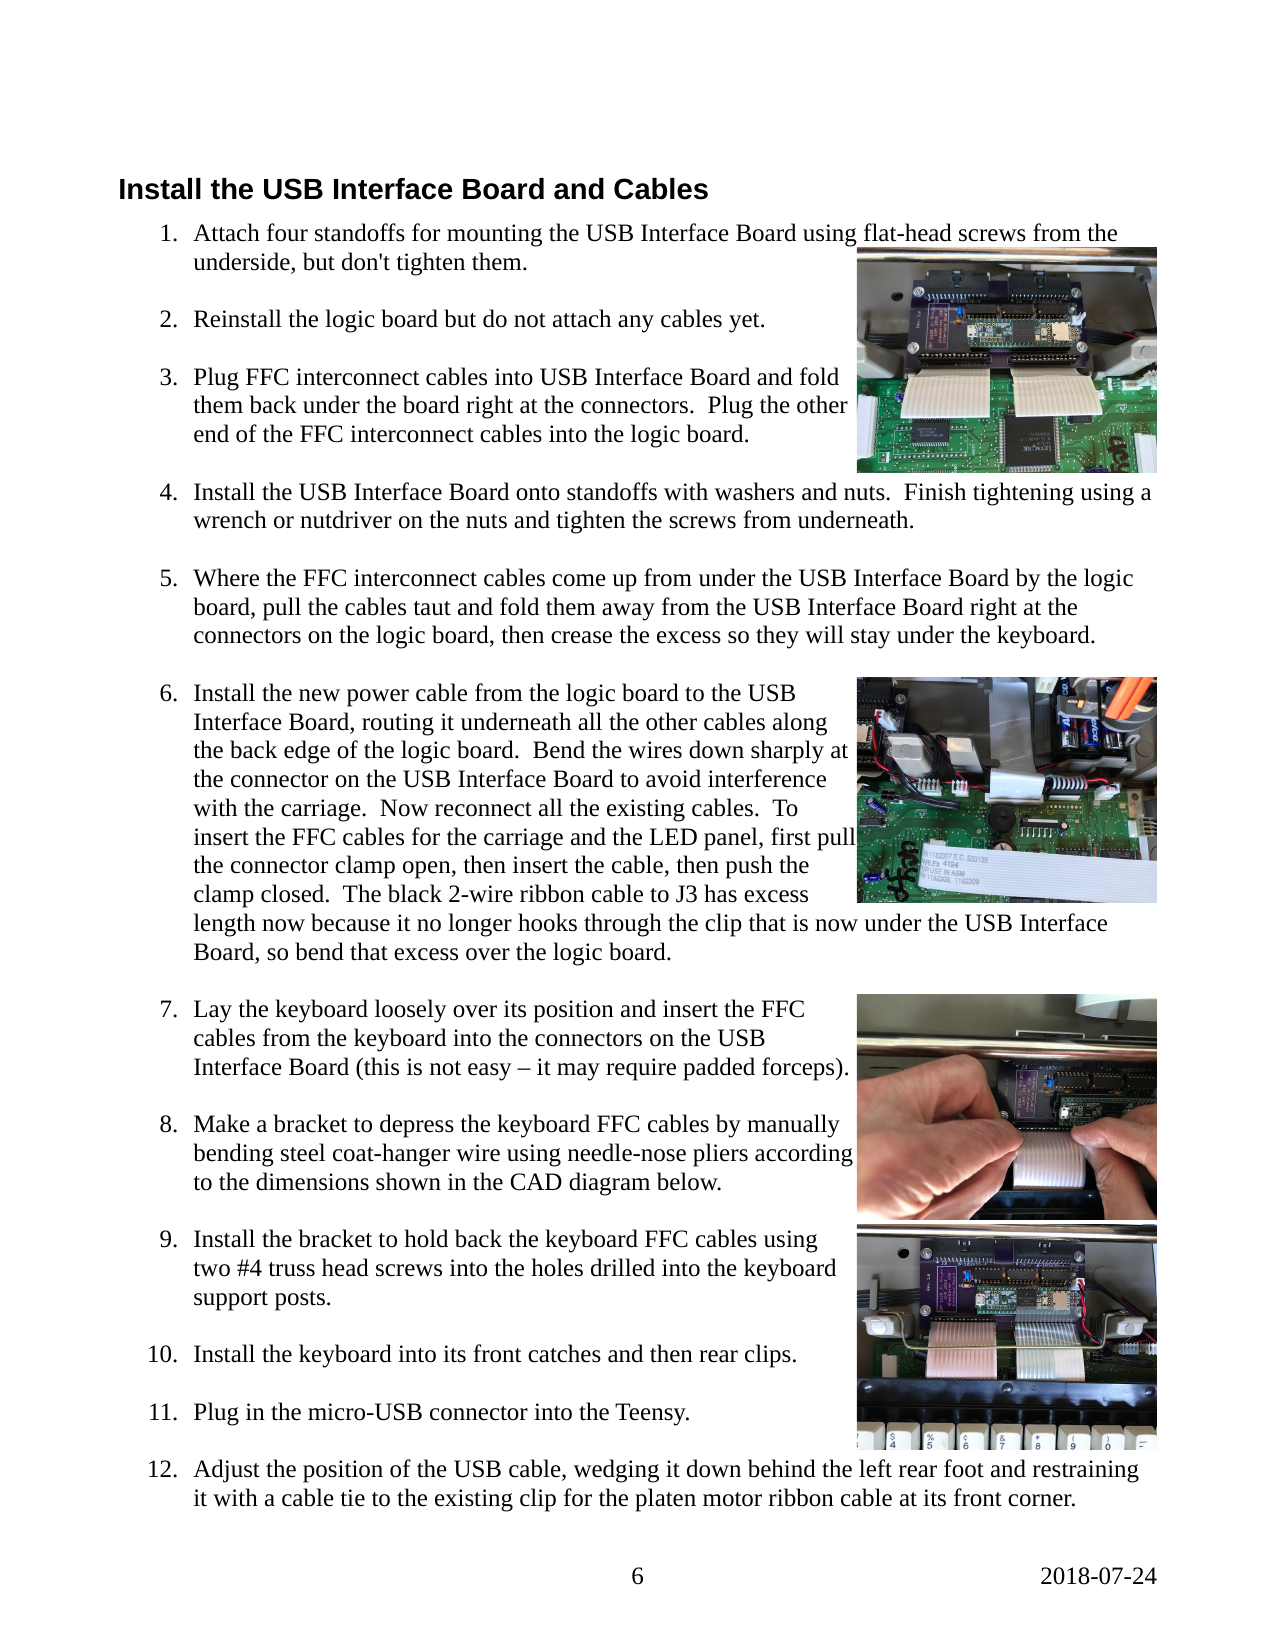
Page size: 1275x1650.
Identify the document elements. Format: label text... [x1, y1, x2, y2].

list Install the new power cable from the logic board to the USB Interface Board, routing it underneath all the other cables along the back edge of the logic board. Bend the wires down sharply at the connector on the USB Interface Board to avoid interference with the carriage. Now reconnect all the existing cables. To insert the FFC cables for the carriage and the LED panel, first pull the connector clamp open, then insert the cable, then push the clamp closed. The black 2-wire ribbon cable to J3 has excess length now because it no longer hooks through the clip that is now under the USB Interface Board, so bend that excess over the logic board. [178, 678, 1157, 994]
list Plug FFC interconnect cables into USB Interface Board and fold them back under the board right at the connectors. Plug the other end of the FFC interconnect cables into the logic board. [178, 362, 1157, 477]
list Attach four standoffs for mounting the USB Interface Board using flat-head screws from the underside, but don't tighten them. [178, 218, 1157, 304]
list Install the USB Interface Board onto standoffs with washers and nuts. Finish tightening using a wrench or nutdriver on the nuts and tighten the screws from underneath. [178, 477, 1157, 563]
list Where the FFC interconnect cables come up from under the USB Interface Board by the logic board, pull the cables taut and fold them away from the USB Interface Board right at the connectors on the logic board, then crease the excess so they will stay under the keyboard. [178, 563, 1157, 678]
list Install the bracket to hold back the keyboard FFC cables using two #4 truss head screws into the holes drilled into the keyboard support posts. [178, 1224, 856, 1339]
picture [856, 994, 1157, 1220]
list Lay the keyboard loosely over its position and insert the FFC cables from the keyboard into the connectors on the USB Interface Board (this is not easy – it may require padded forceps). [178, 994, 856, 1109]
list Make a bracket to depress the keyboard FFC cables by manually bending steel coat-hanger wire using needle-nose pliers according to the dimensions shown in the CAD diagram below. [178, 1109, 1157, 1224]
list Install the keyboard into its front catches and then rear clips. [178, 1339, 856, 1397]
picture [856, 677, 1157, 903]
list Reinstall the logic board but do not attach any cables yet. [178, 304, 856, 362]
picture [856, 247, 1157, 473]
subtitle Install the USB Interface Board and Cables [118, 172, 1157, 206]
list Adjust the position of the USB cable, wedging it down behind the left rear foot and restraining it with a cable tie to the existing clip for the platen motor ribbon cable at its front corner. [178, 1454, 1157, 1512]
list Plug in the micro-USB connector into the Teensy. [178, 1397, 856, 1425]
picture [856, 1224, 1157, 1450]
